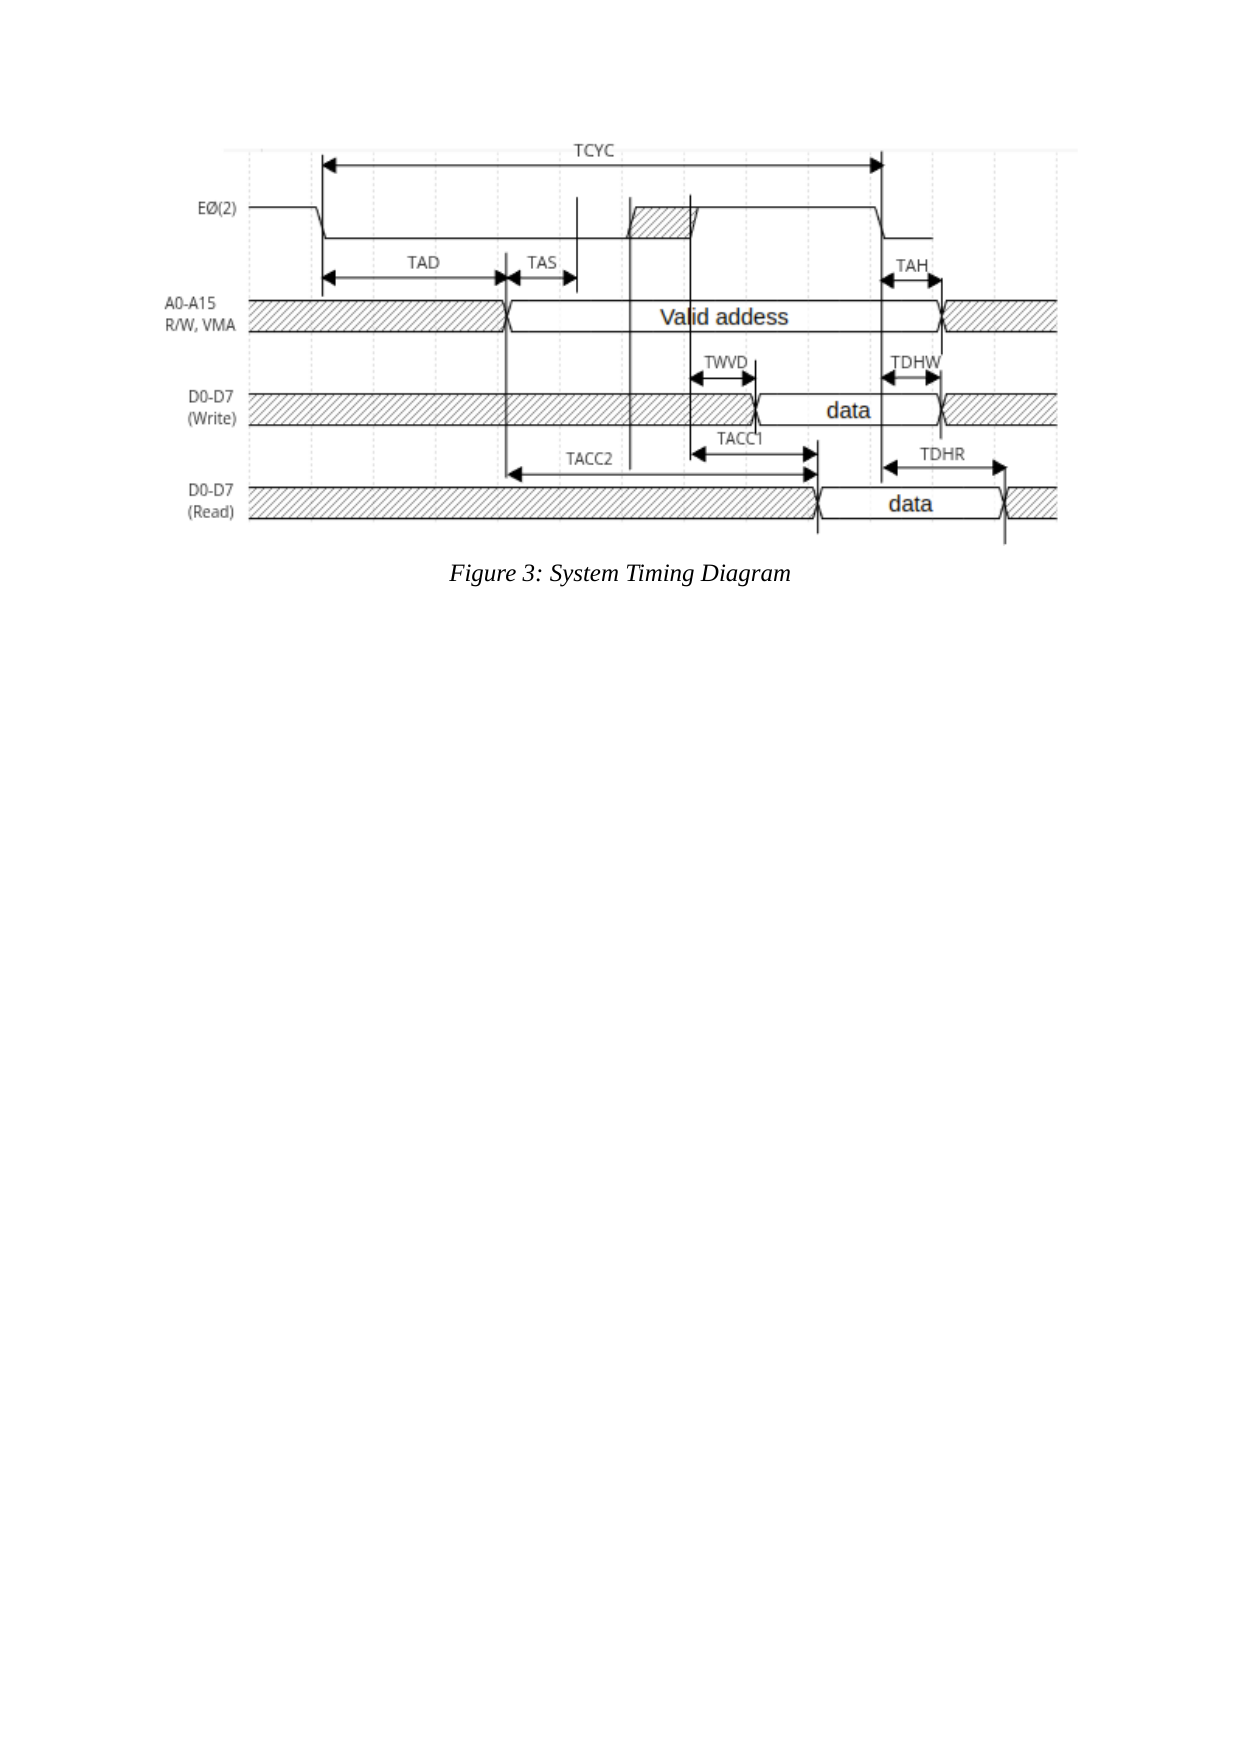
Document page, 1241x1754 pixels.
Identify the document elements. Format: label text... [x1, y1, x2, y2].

picture [162, 135, 1078, 546]
text Figure 3: System Timing Diagram [162, 546, 1078, 586]
